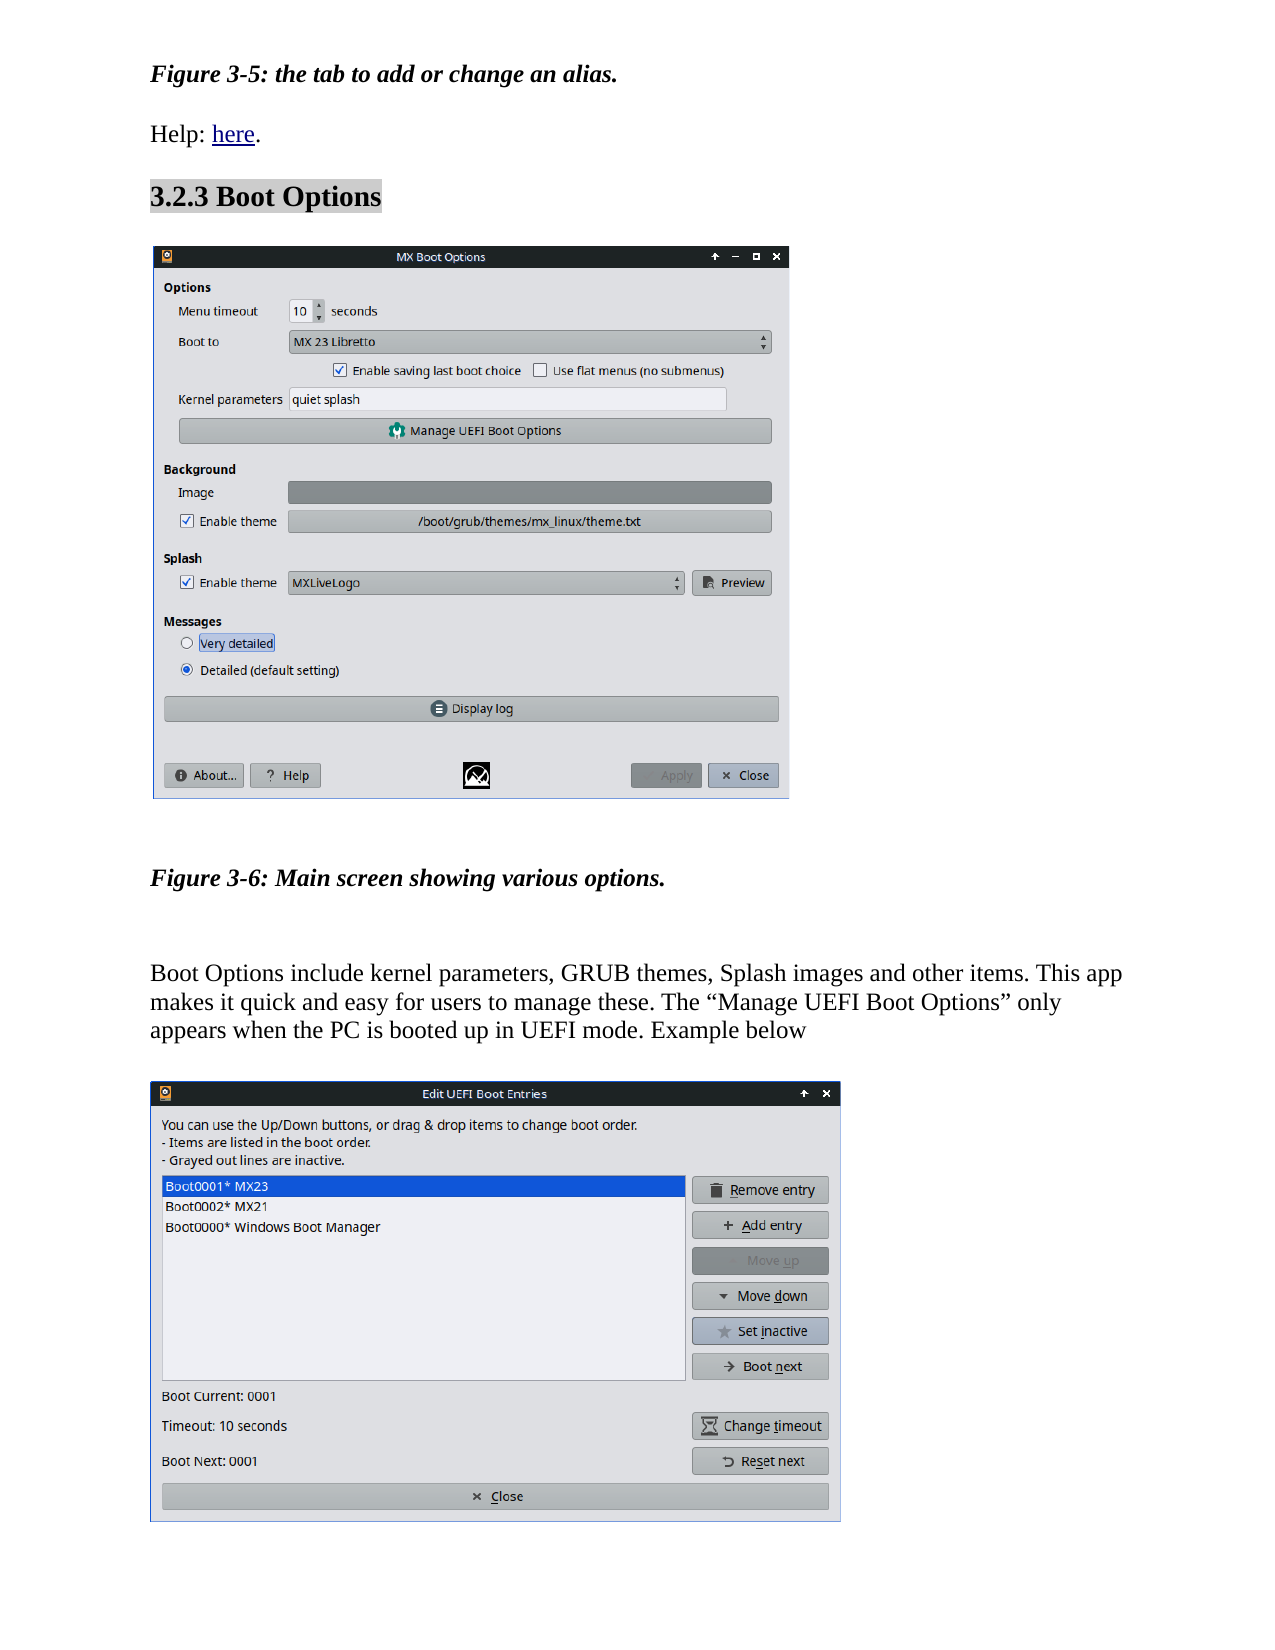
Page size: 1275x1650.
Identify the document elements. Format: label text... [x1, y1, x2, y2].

picture [153, 246, 790, 799]
text Help: here. [150, 119, 1125, 148]
text Figure 3-6: Main screen showing various options. [150, 863, 1125, 892]
subtitle 3.2.3 Boot Options [382, 179, 1125, 213]
picture [150, 1081, 841, 1522]
text Boot Options include kernel parameters, GRUB themes, Splash images and other items. This app makes it quick and easy for users to manage these. The “Manage UEFI Boot Options” only appears when the PC is booted up in UEFI mode. Example below [150, 958, 1125, 1044]
text Figure 3-5: the tab to add or change an alias. [150, 59, 1125, 88]
